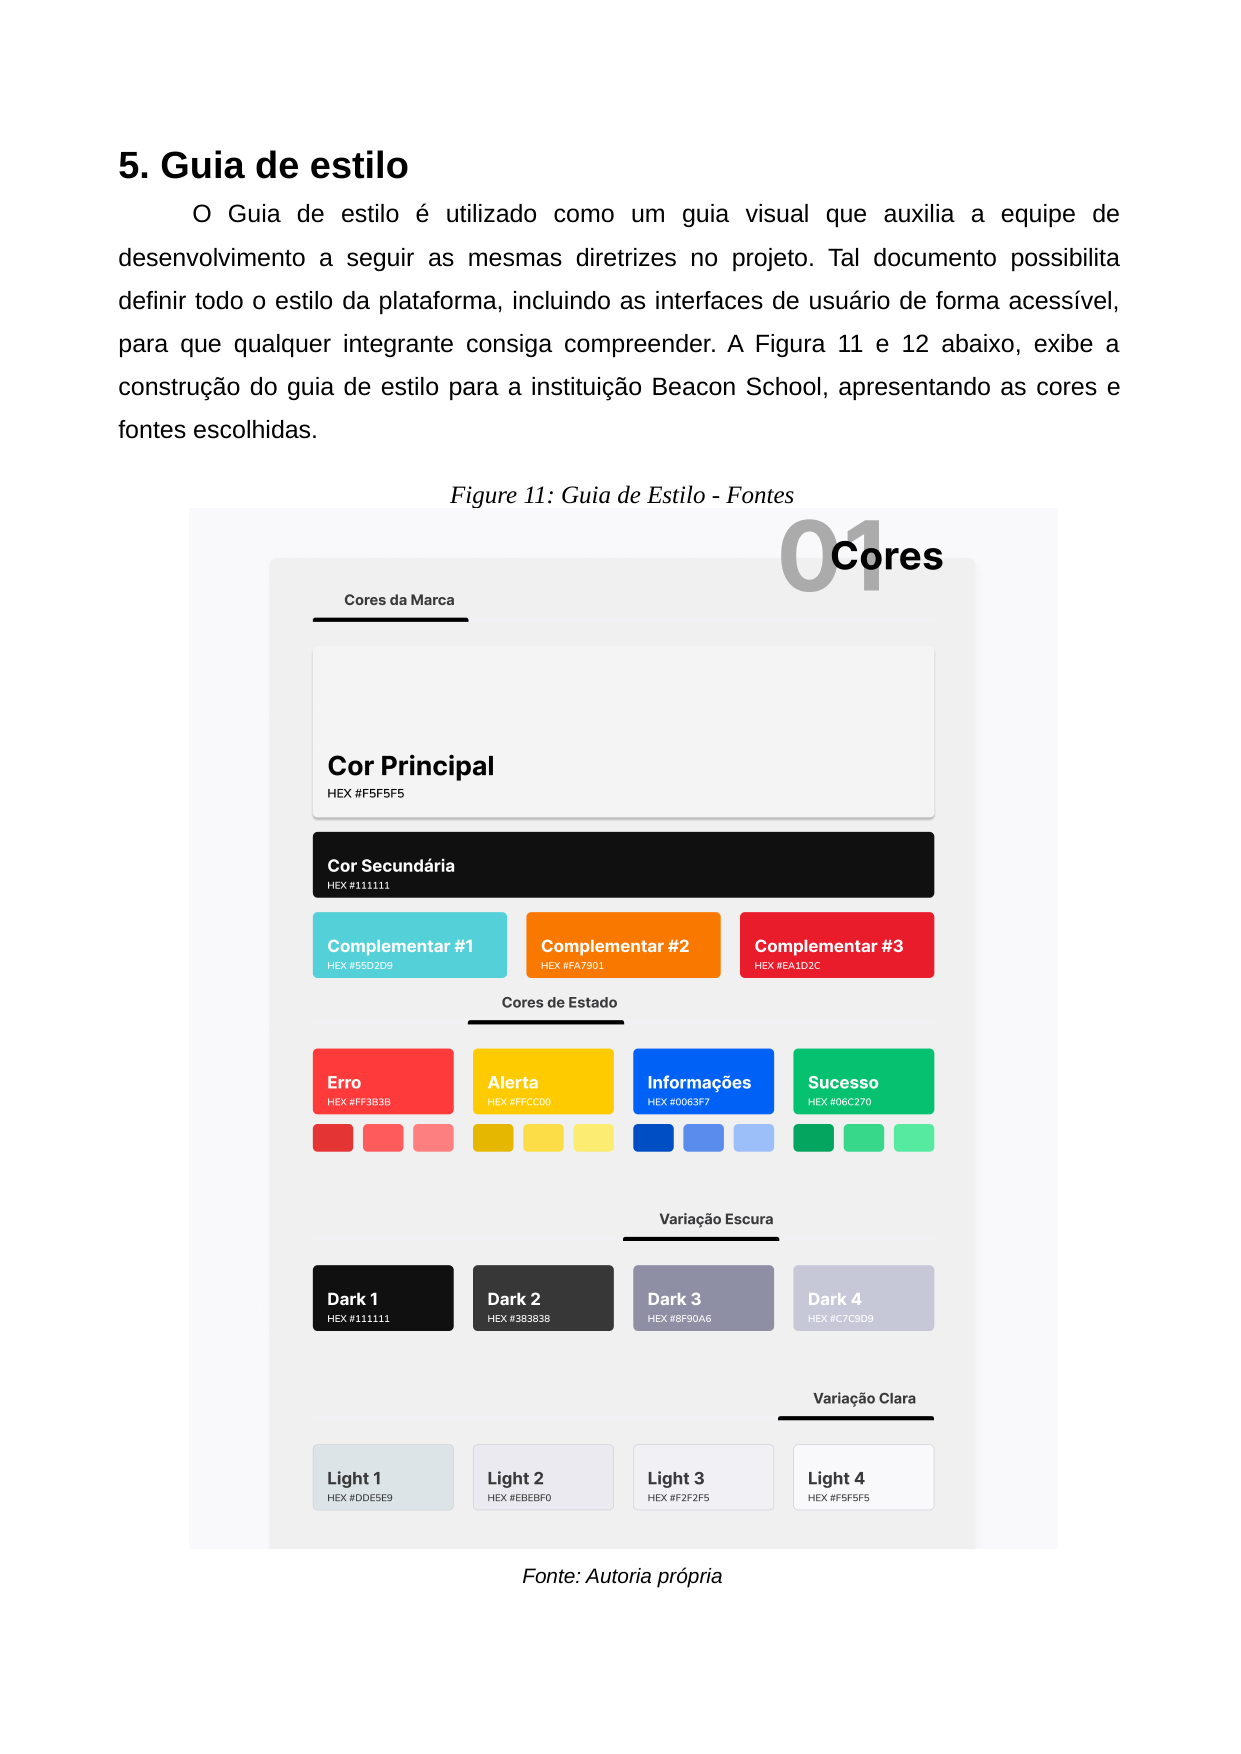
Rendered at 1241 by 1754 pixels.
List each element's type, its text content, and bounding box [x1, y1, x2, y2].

text O Guia de estilo é utilizado como um guia visual que auxilia a equipe de desenvolvimento a seguir as mesmas diretrizes no projeto. Tal documento possibilita definir todo o estilo da plataforma, incluindo as interfaces de usuário de forma acessível, para que qualquer integrante consiga compreender. A Figura 11 e 12 abaixo, exibe a construção do guia de estilo para a instituição Beacon School, apresentando as cores e fontes escolhidas. [118, 199, 1122, 444]
text Figure 11: Guia de Estilo - Fontes [189, 480, 1058, 508]
text Fonte: Autoria própria [118, 467, 1122, 1589]
subtitle 5. Guia de estilo [118, 143, 1122, 187]
picture [189, 508, 1058, 1549]
